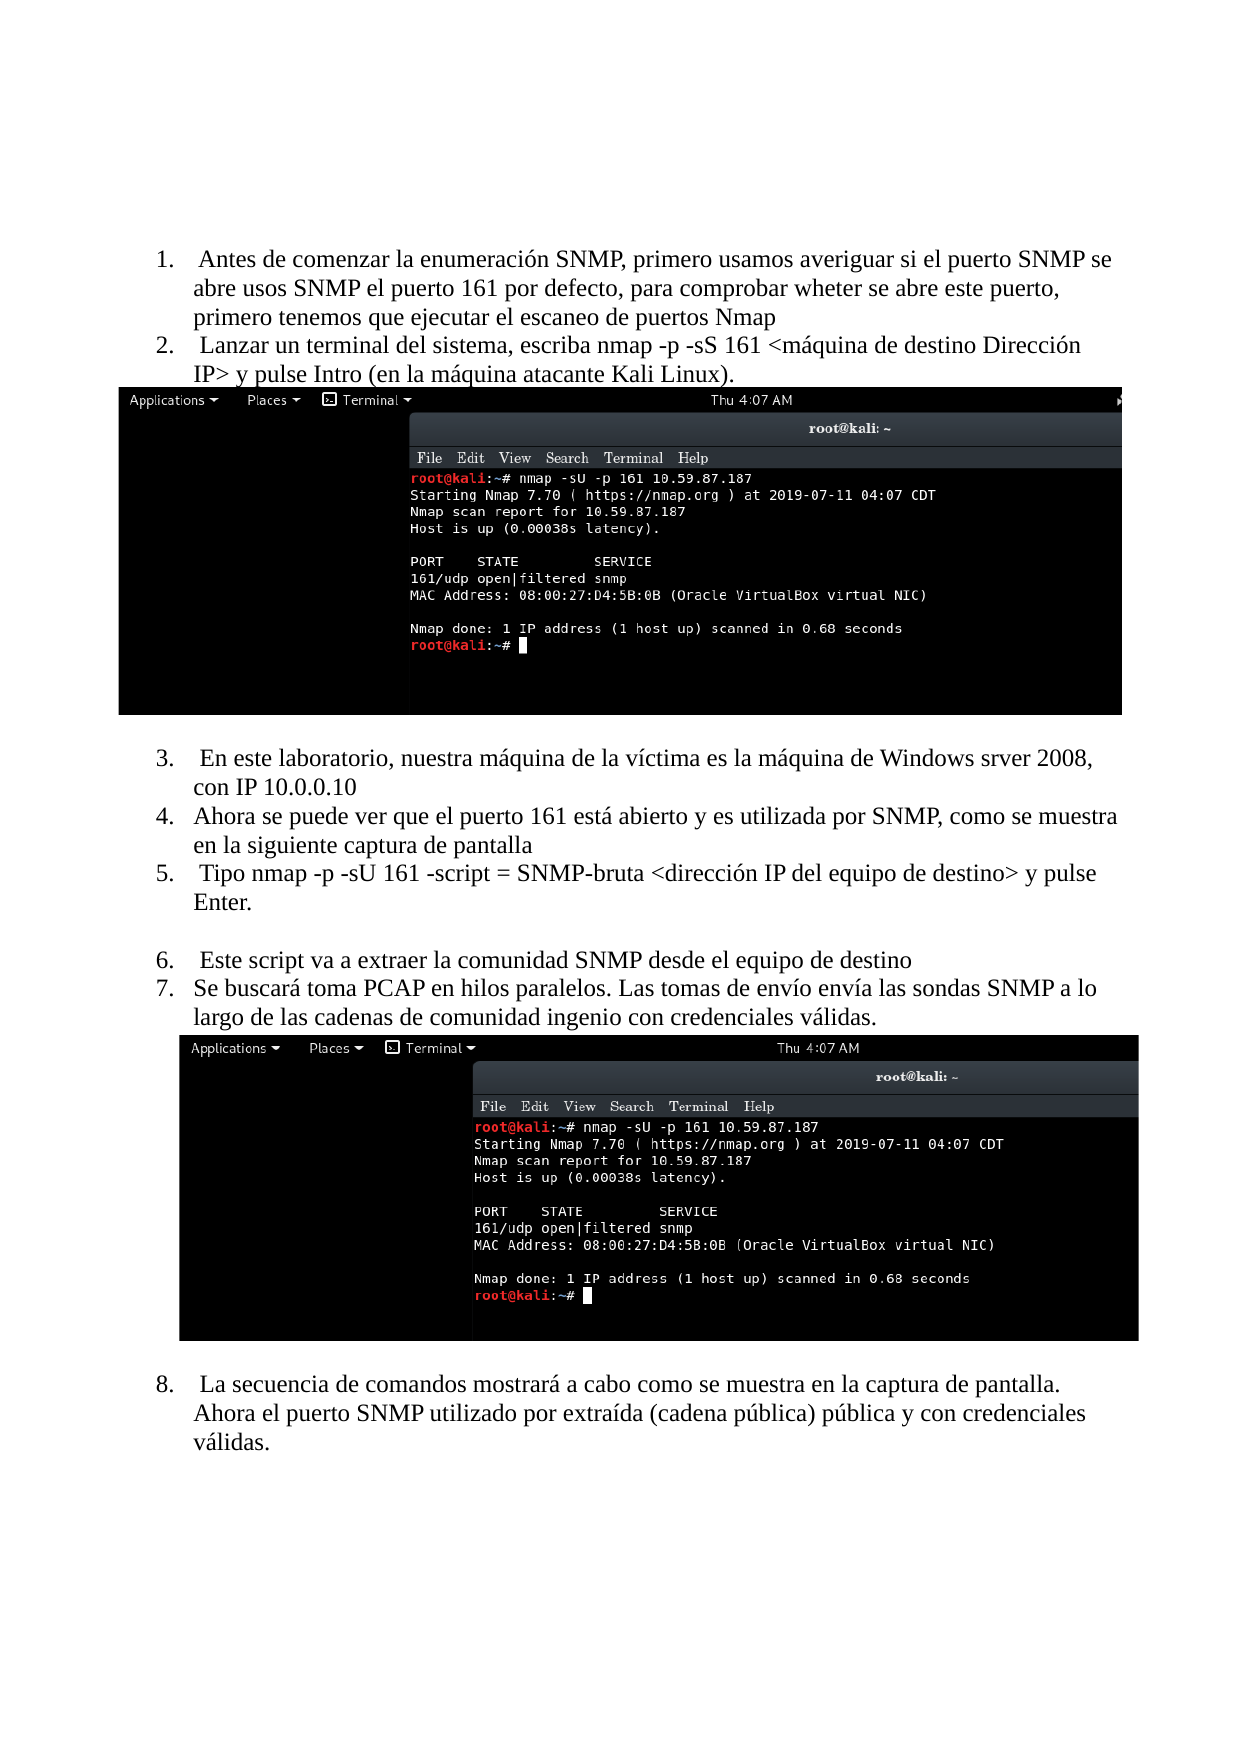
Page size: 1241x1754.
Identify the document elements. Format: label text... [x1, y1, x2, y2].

list Se buscará toma PCAP en hilos paralelos. Las tomas de envío envía las sondas SNMP a lo largo de las cadenas de comunidad ingenio con credenciales válidas. [156, 973, 1122, 1031]
picture [118, 387, 1122, 715]
list Ahora se puede ver que el puerto 161 está abierto y es utilizada por SNMP, como se muestra en la siguiente captura de pantalla [156, 801, 1122, 858]
list Este script va a extraer la comunidad SNMP desde el equipo de destino [156, 945, 1122, 973]
list Antes de comenzar la enumeración SNMP, primero usamos averiguar si el puerto SNMP se abre usos SNMP el puerto 161 por defecto, para comprobar wheter se abre este puerto, primero tenemos que ejecutar el escaneo de puertos Nmap [156, 244, 1122, 330]
list Tipo nmap -p -sU 161 -script = SNMP-bruta <dirección IP del equipo de destino> y pulse Enter. [156, 858, 1122, 916]
list Lanzar un terminal del sistema, escriba nmap -p -sS 161 <máquina de destino Dirección IP> y pulse Intro (en la máquina atacante Kali Linux). [156, 330, 1122, 387]
list En este laboratorio, nuestra máquina de la víctima es la máquina de Windows srver 2008, con IP 10.0.0.10 [156, 743, 1122, 801]
list La secuencia de comandos mostrará a cabo como se muestra en la captura de pantalla. Ahora el puerto SNMP utilizado por extraída (cadena pública) pública y con credenciales válidas. [156, 1369, 1122, 1455]
picture [179, 1035, 1139, 1341]
